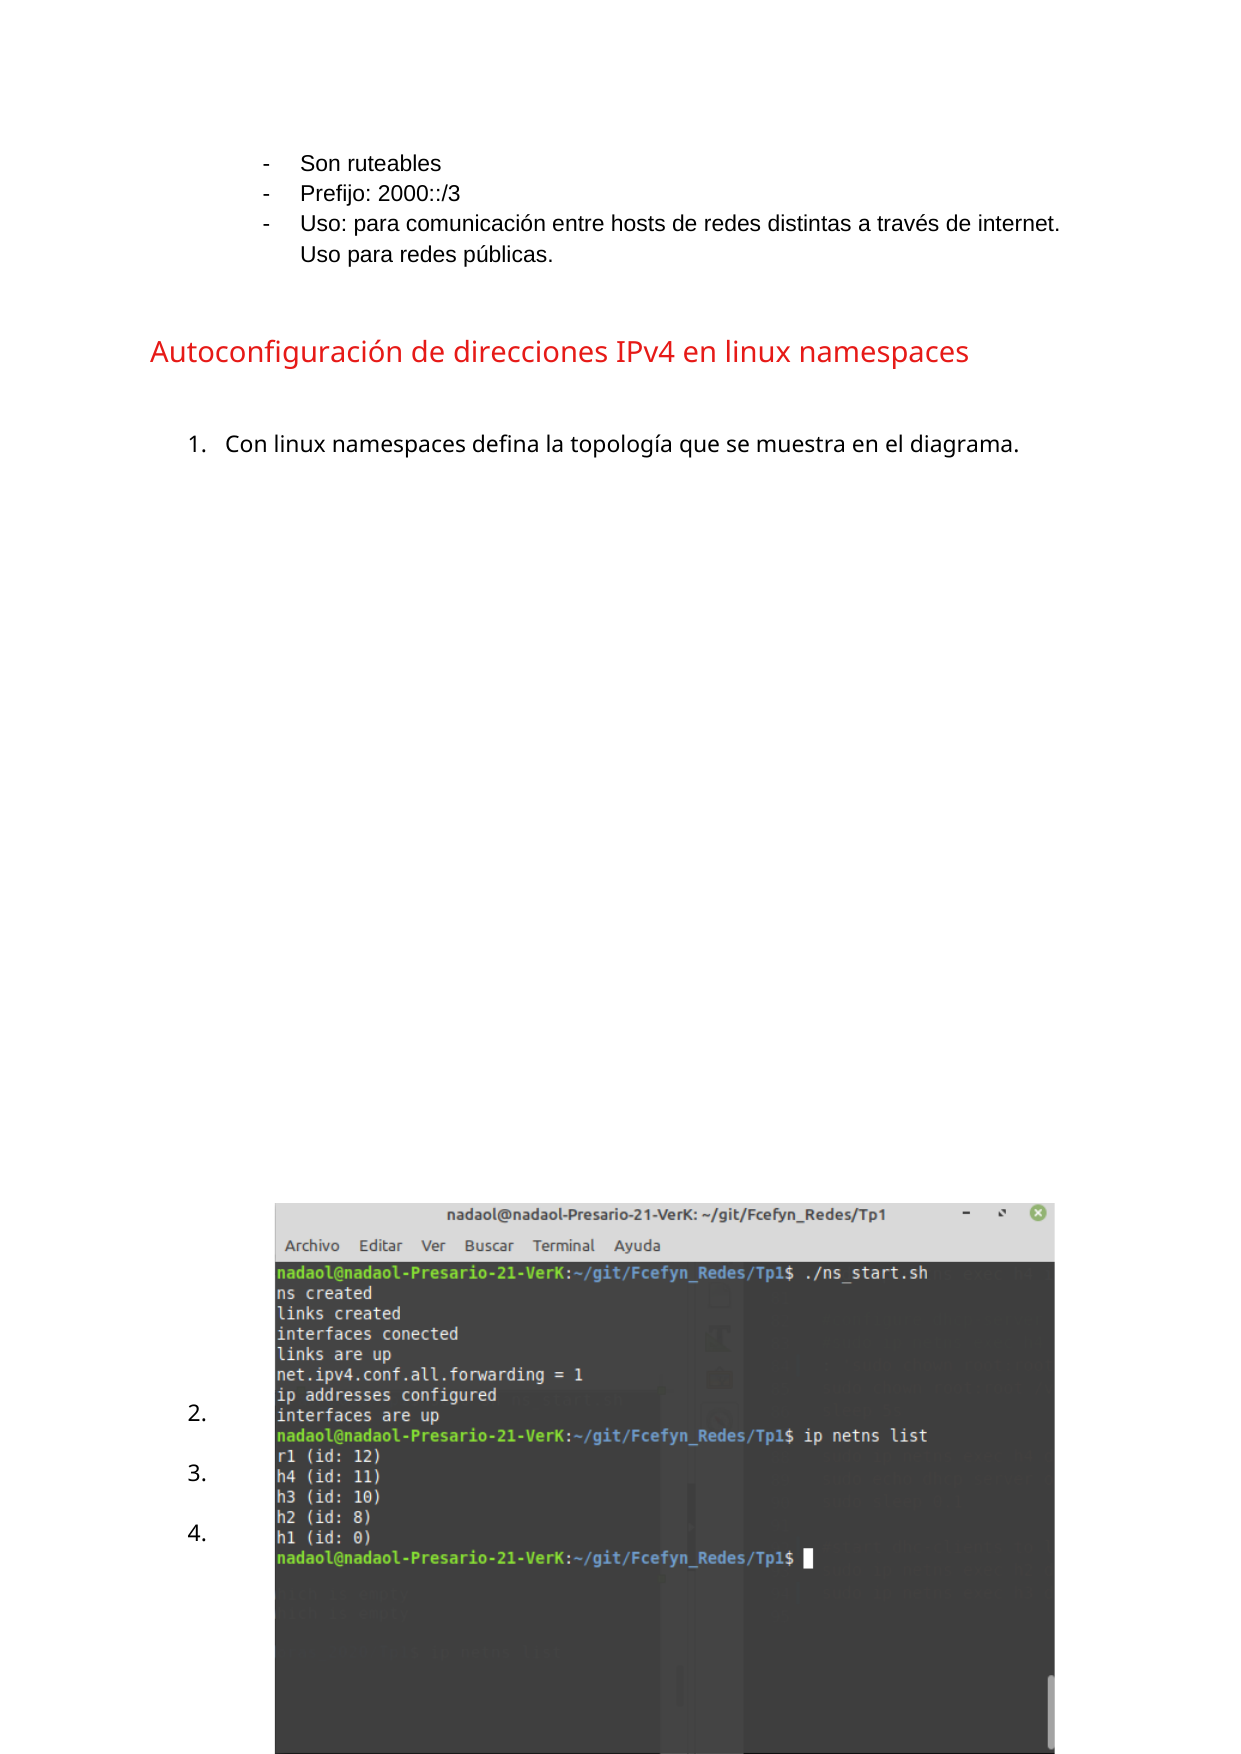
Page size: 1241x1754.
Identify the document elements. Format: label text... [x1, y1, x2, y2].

list Con linux namespaces defina la topología que se muestra en el diagrama. [187, 428, 1090, 459]
text Autoconfiguración de direcciones IPv4 en linux namespaces [150, 331, 1090, 371]
list Configurar un dhcp server en el nuevo host, asegurarse que no entregue la IP del router que se asigno estaticamente. [187, 1516, 274, 1548]
list Uso: para comunicación entre hosts de redes distintas a través de internet. Uso para redes públicas. [262, 210, 1090, 267]
list Son ruteables [262, 150, 1090, 176]
list Prefijo: 2000::/3 [262, 180, 1090, 207]
picture [274, 1203, 1055, 1754]
